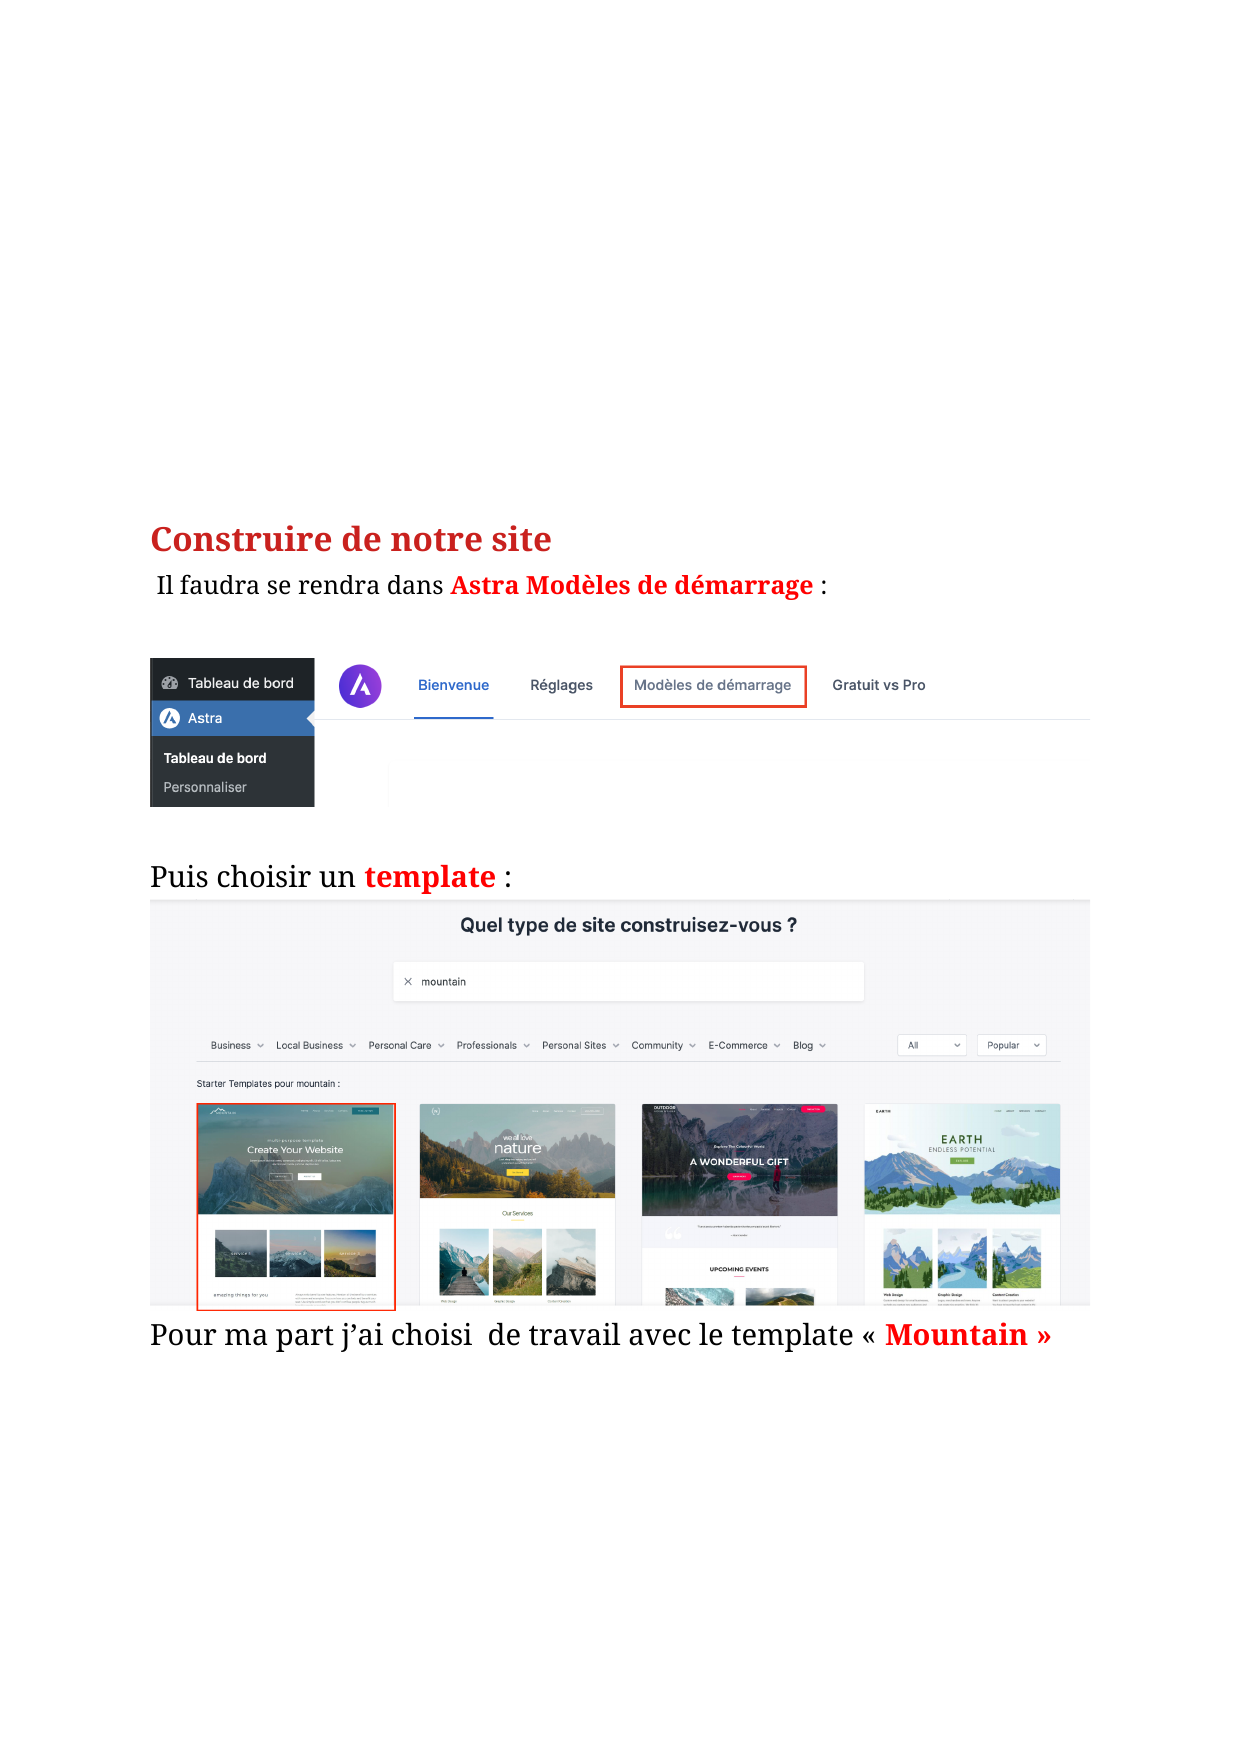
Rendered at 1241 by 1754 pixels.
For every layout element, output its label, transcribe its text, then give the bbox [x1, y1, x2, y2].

text Pour ma part j’ai choisi de travail avec le template « Mountain » [150, 1314, 1090, 1354]
text Puis choisir un template : [150, 856, 1090, 899]
picture [150, 658, 1091, 807]
text Il faudra se rendra dans Astra Modèles de démarrage : [150, 567, 1090, 602]
picture [150, 899, 1091, 1311]
text Construire de notre site [150, 515, 1090, 561]
